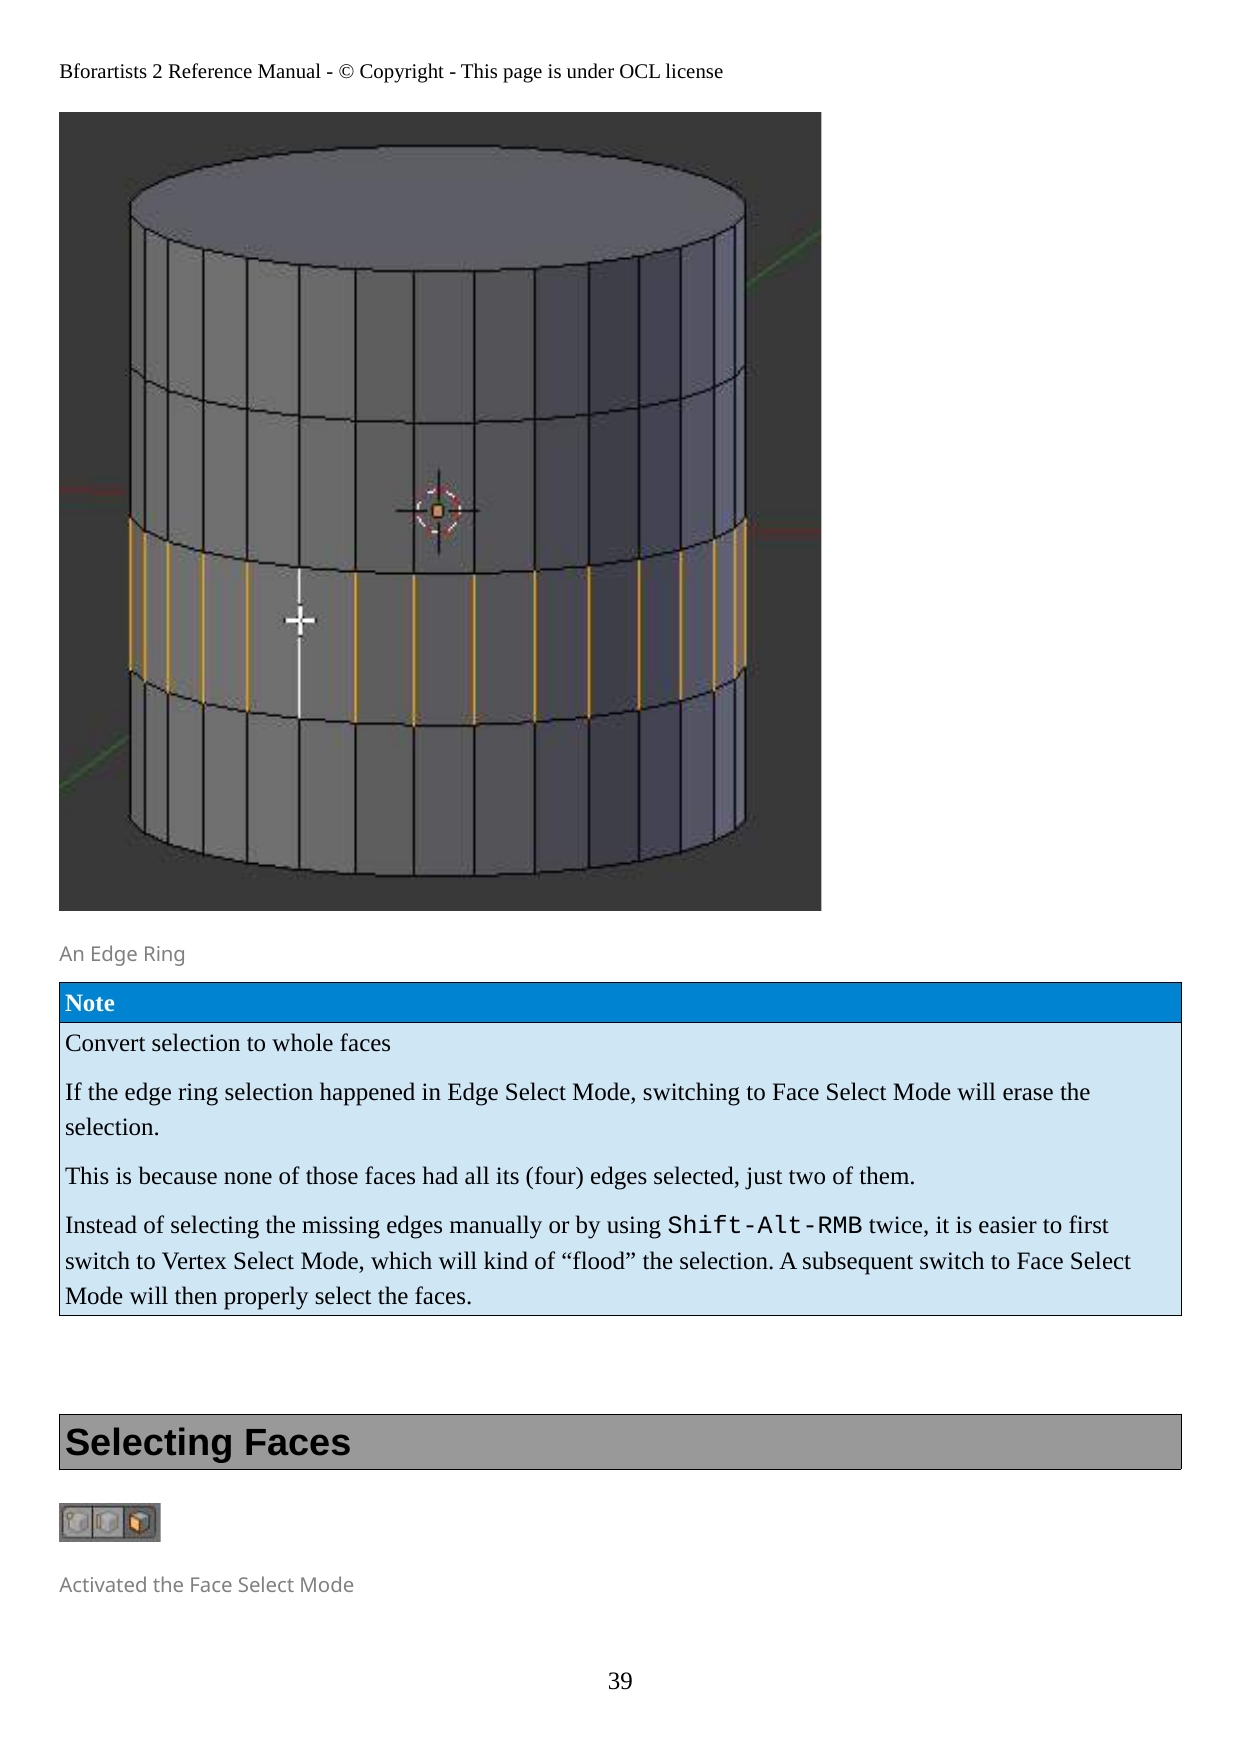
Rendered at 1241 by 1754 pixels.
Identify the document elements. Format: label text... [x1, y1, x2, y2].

text Activated the Face Select Mode [59, 1567, 1181, 1598]
table_cell Convert selection to whole faces If the edge ring selection happened in Edge Select Mode, switching to Face Select Mode will erase the selection. This is because none of those faces had all its (four) edges selected, just two of them. Instead of selecting the missing edges manually or by using Shift-Alt-RMB twice, it is easier to first switch to Vertex Select Mode, which will kind of “flood” the selection. A subsequent switch to Face Select Mode will then properly select the faces. [60, 1023, 1181, 1315]
text An Edge Ring [59, 936, 1181, 967]
picture [59, 112, 822, 911]
table_header Note [60, 983, 1181, 1022]
table_header Selecting Faces [60, 1415, 1181, 1469]
picture [59, 1503, 161, 1542]
